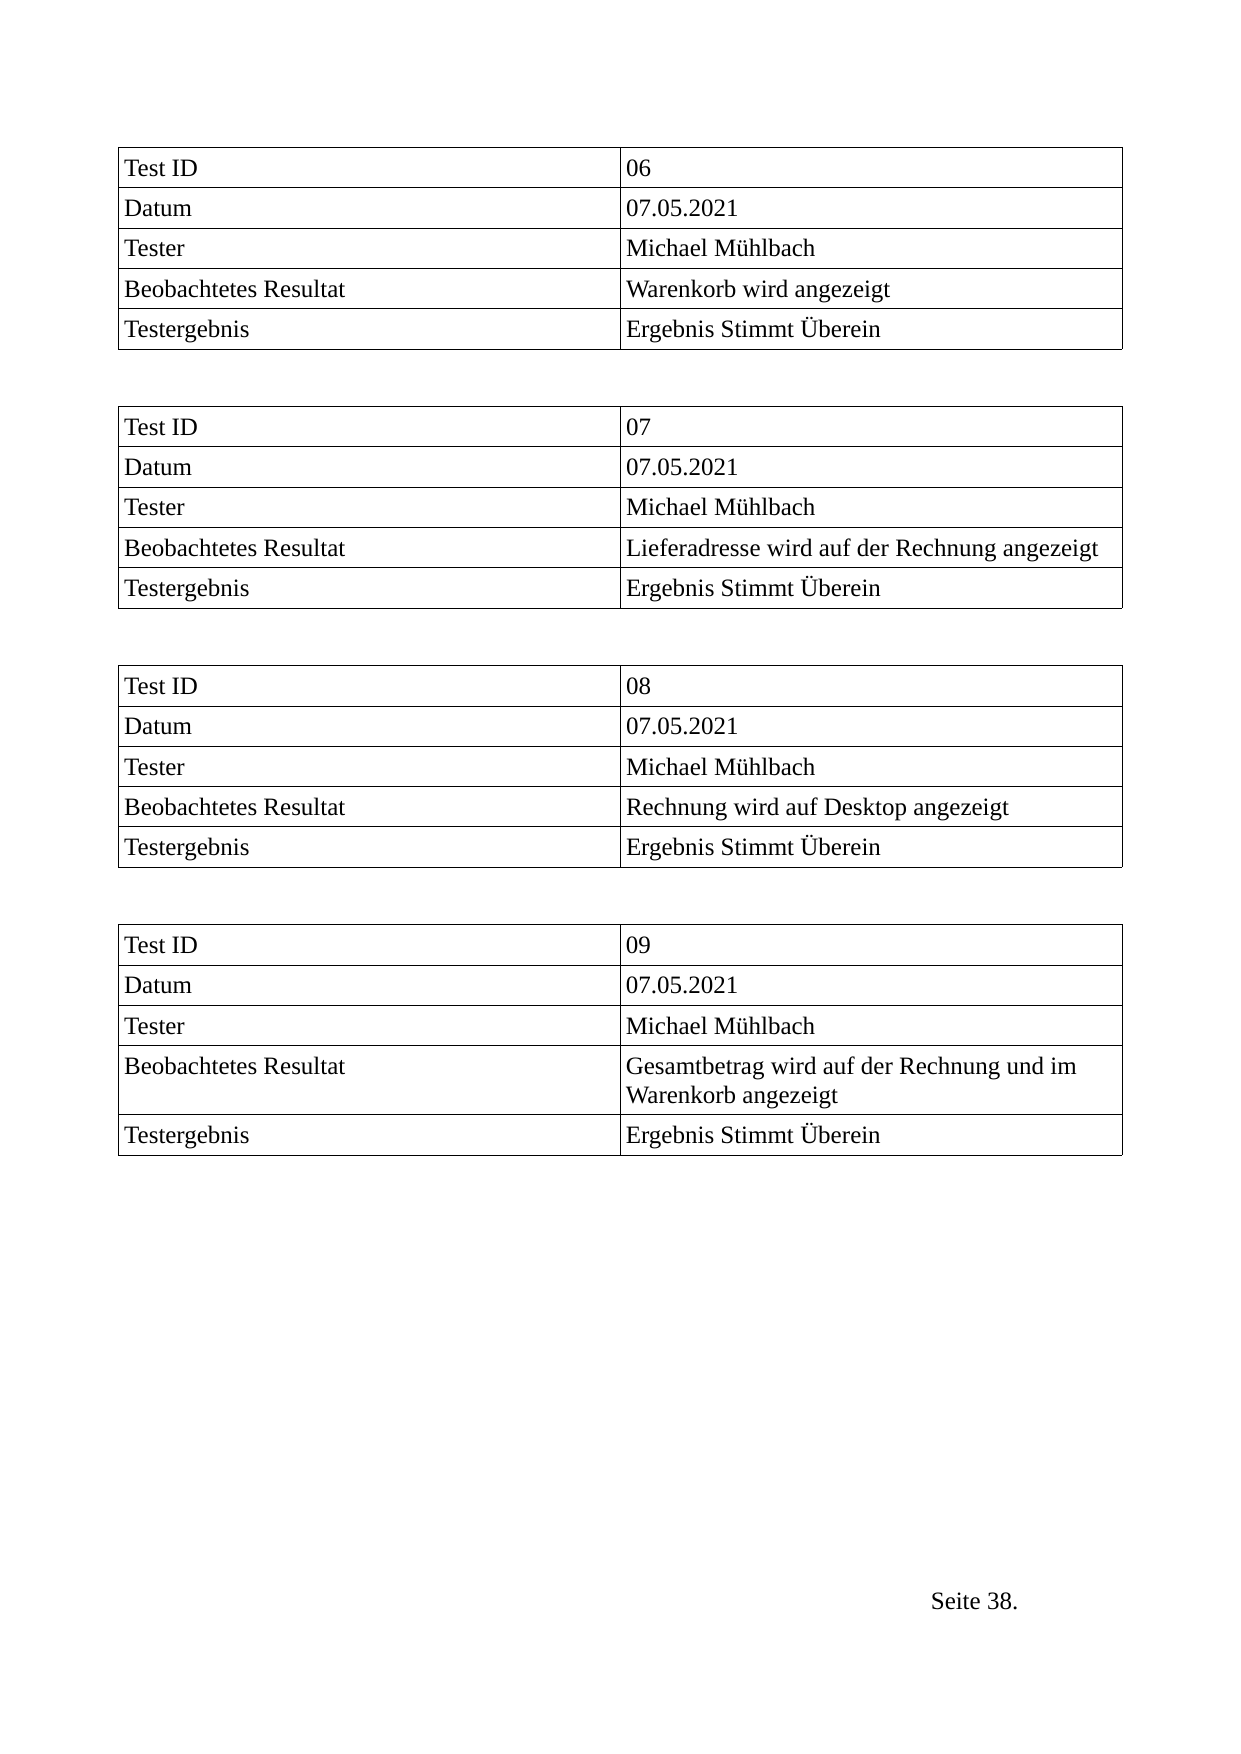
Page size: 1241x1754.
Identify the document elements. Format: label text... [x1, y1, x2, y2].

table_cell Beobachtetes Resultat [119, 787, 620, 826]
table_cell Beobachtetes Resultat [119, 528, 620, 567]
table_cell Tester [119, 488, 620, 527]
table_header Test ID [119, 148, 620, 187]
table_cell Ergebnis Stimmt Überein [621, 827, 1122, 867]
table_cell Michael Mühlbach [621, 747, 1122, 786]
table_cell Datum [119, 707, 620, 746]
table_cell Testergebnis [119, 827, 620, 867]
table_cell Gesamtbetrag wird auf der Rechnung und im Warenkorb angezeigt [621, 1046, 1122, 1114]
table_cell Testergebnis [119, 1115, 620, 1155]
table_cell Ergebnis Stimmt Überein [621, 1115, 1122, 1155]
table_header Test ID [119, 925, 620, 965]
table_cell 07.05.2021 [621, 188, 1122, 227]
table_cell Testergebnis [119, 568, 620, 608]
table_cell Datum [119, 966, 620, 1005]
table_cell Beobachtetes Resultat [119, 1046, 620, 1114]
table_cell Tester [119, 229, 620, 268]
table_cell Lieferadresse wird auf der Rechnung angezeigt [621, 528, 1122, 567]
table_cell 07.05.2021 [621, 966, 1122, 1005]
table_cell Rechnung wird auf Desktop angezeigt [621, 787, 1122, 826]
table_cell Michael Mühlbach [621, 229, 1122, 268]
table_cell Warenkorb wird angezeigt [621, 269, 1122, 308]
table_header 08 [621, 666, 1122, 706]
table_cell Ergebnis Stimmt Überein [621, 568, 1122, 608]
table_cell Tester [119, 1006, 620, 1045]
table_cell Testergebnis [119, 309, 620, 348]
table_cell Datum [119, 188, 620, 227]
table_header Test ID [119, 407, 620, 446]
table_cell 07.05.2021 [621, 707, 1122, 746]
table_cell 07.05.2021 [621, 447, 1122, 487]
table_header 06 [621, 148, 1122, 187]
table_header 07 [621, 407, 1122, 446]
table_cell Tester [119, 747, 620, 786]
table_cell Datum [119, 447, 620, 487]
table_header 09 [621, 925, 1122, 965]
table_cell Michael Mühlbach [621, 488, 1122, 527]
text Seite 38. [118, 1586, 1122, 1615]
table_cell Beobachtetes Resultat [119, 269, 620, 308]
table_header Test ID [119, 666, 620, 706]
table_cell Ergebnis Stimmt Überein [621, 309, 1122, 348]
table_cell Michael Mühlbach [621, 1006, 1122, 1045]
